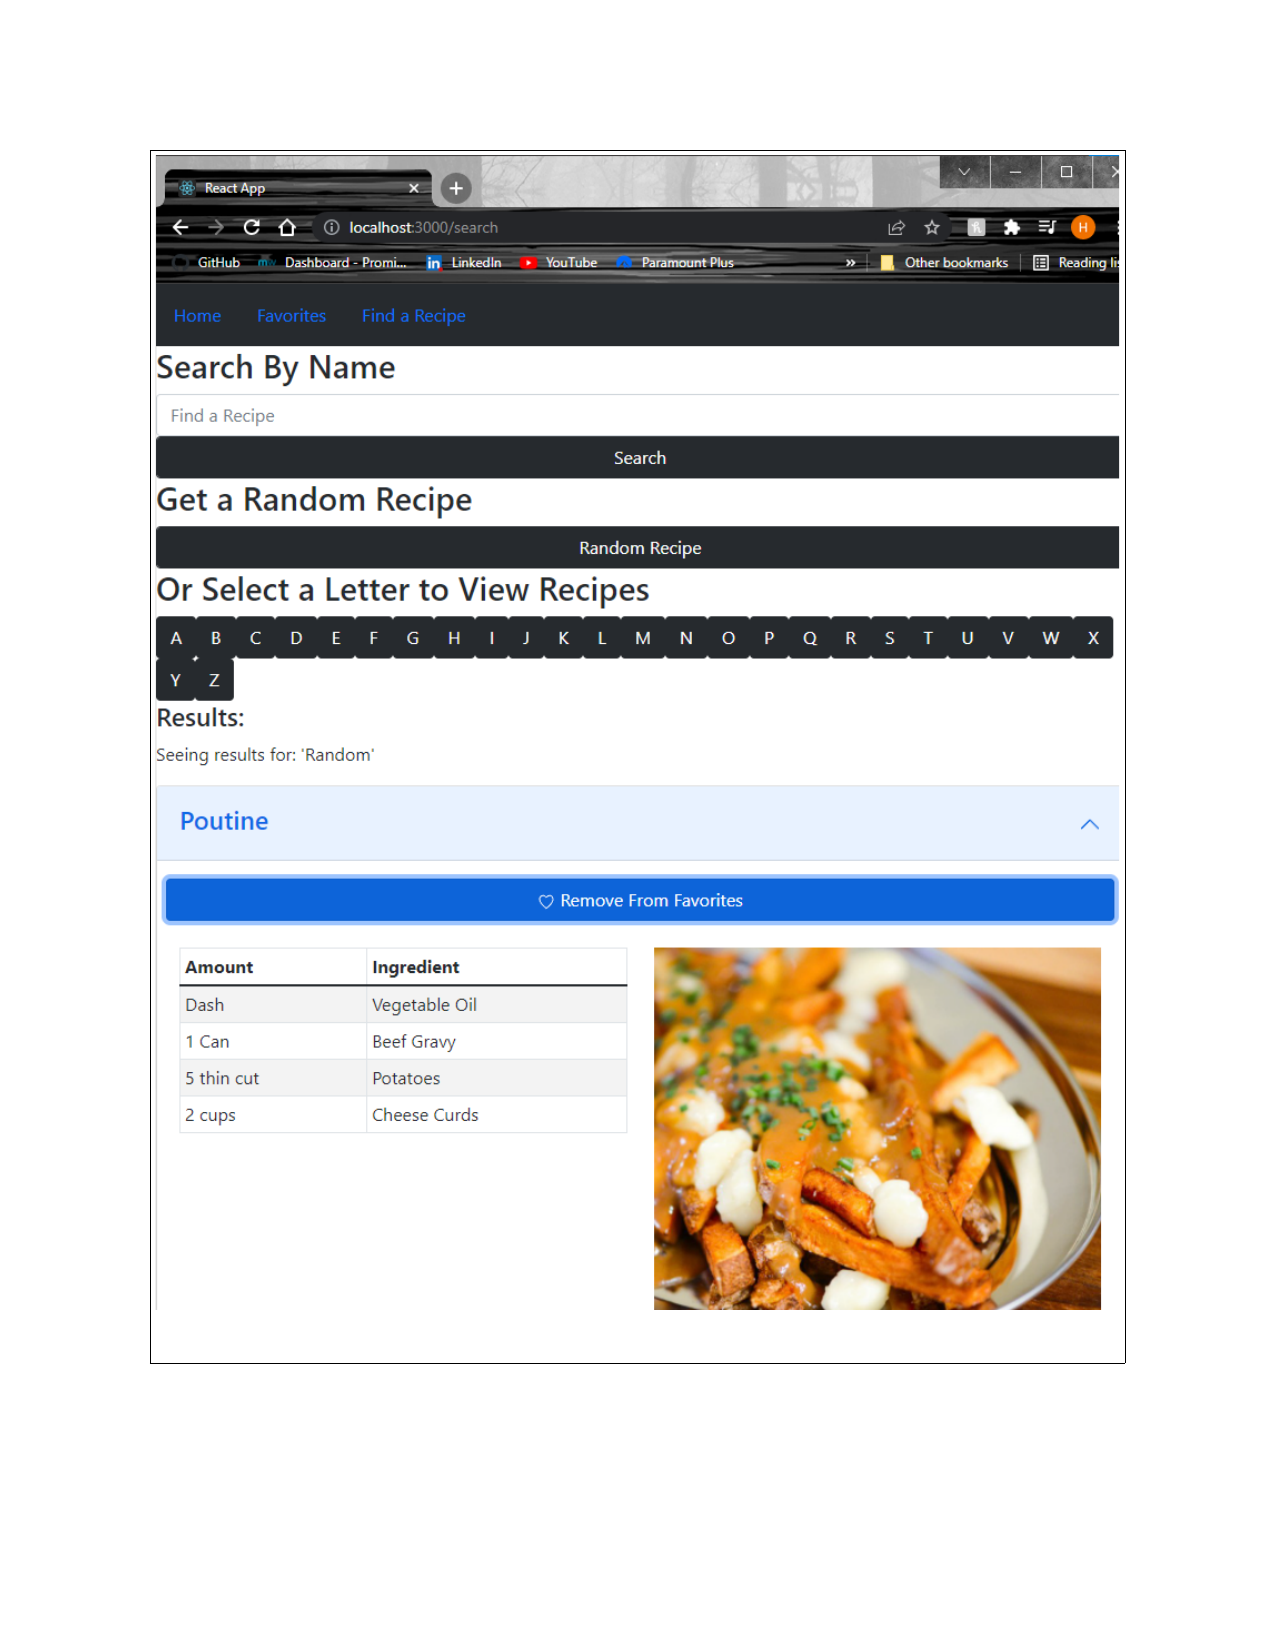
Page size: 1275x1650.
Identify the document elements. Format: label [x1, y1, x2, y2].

table_cell [151, 151, 1125, 1363]
picture [155, 155, 1120, 1310]
